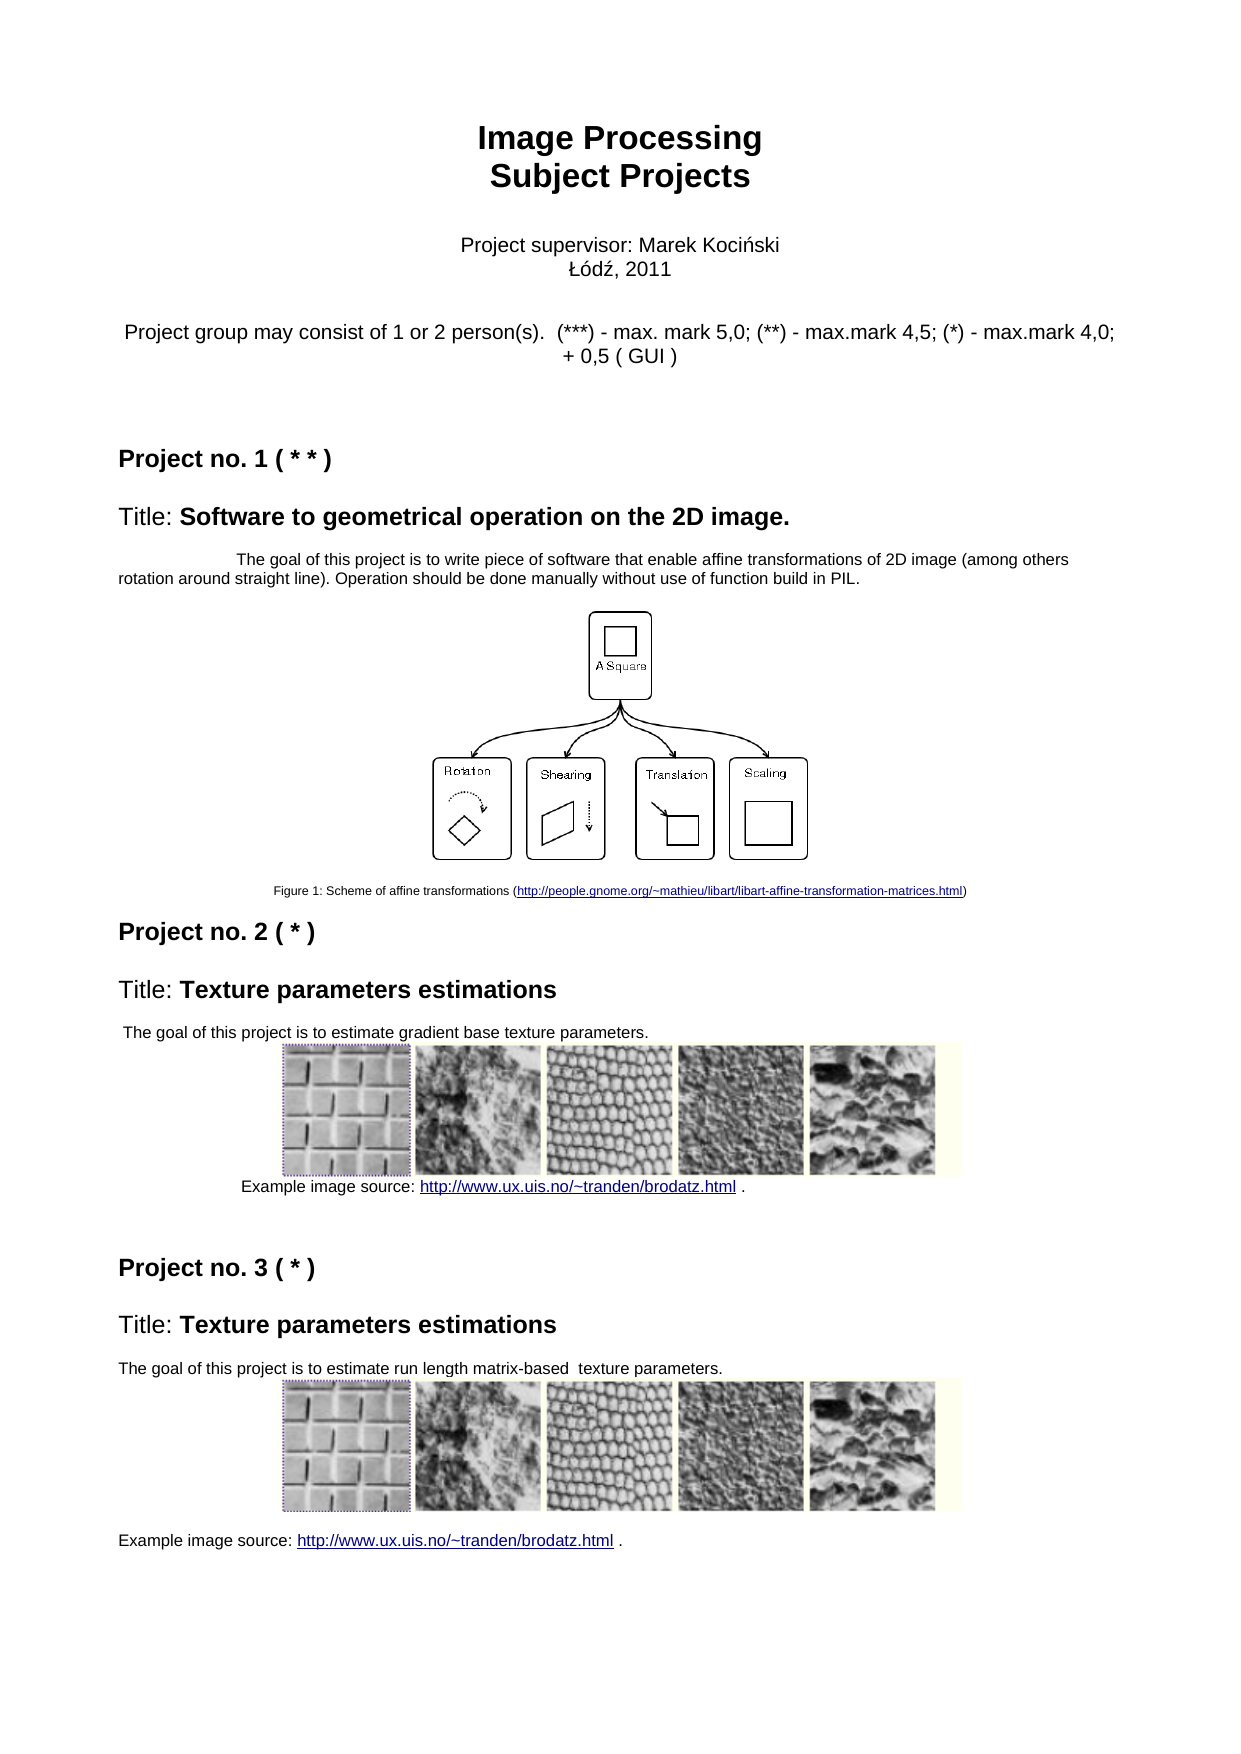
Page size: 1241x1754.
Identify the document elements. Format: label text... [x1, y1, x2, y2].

text Subject Projects [118, 157, 1122, 195]
picture [432, 611, 808, 860]
text Project no. 1 ( * * ) [118, 444, 1122, 473]
text Łódź, 2011 [118, 257, 1122, 281]
text Title: Texture parameters estimations [118, 975, 1122, 1004]
text The goal of this project is to write piece of software that enable affine transformations of 2D image (among others rotation around straight line). Operation should be done manually without use of function build in PIL. [118, 549, 1122, 588]
text Title: Software to geometrical operation on the 2D image. [118, 502, 1122, 530]
text Project group may consist of 1 or 2 person(s). (***) - max. mark 5,0; (**) - max.mark 4,5; (*) - max.mark 4,0; + 0,5 ( GUI ) [118, 319, 1122, 367]
text Title: Texture parameters estimations [118, 1311, 1122, 1339]
text Project no. 3 ( * ) [118, 1253, 1122, 1282]
text Figure 1: Scheme of affine transformations (http://people.gnome.org/~mathieu/libart/libart-affine-transformation-matrices.html) [118, 884, 1122, 898]
text The goal of this project is to estimate run length matrix-based texture parameters. [118, 1358, 1122, 1378]
text The goal of this project is to estimate gradient base texture parameters. [118, 1023, 1122, 1042]
text Project supervisor: Marek Kociński [118, 233, 1122, 257]
text Example image source: http://www.ux.uis.no/~tranden/brodatz.html . [118, 1042, 1122, 1196]
text Project no. 2 ( * ) [118, 917, 1122, 946]
text Image Processing [118, 118, 1122, 157]
text Example image source: http://www.ux.uis.no/~tranden/brodatz.html . [118, 1531, 1122, 1550]
